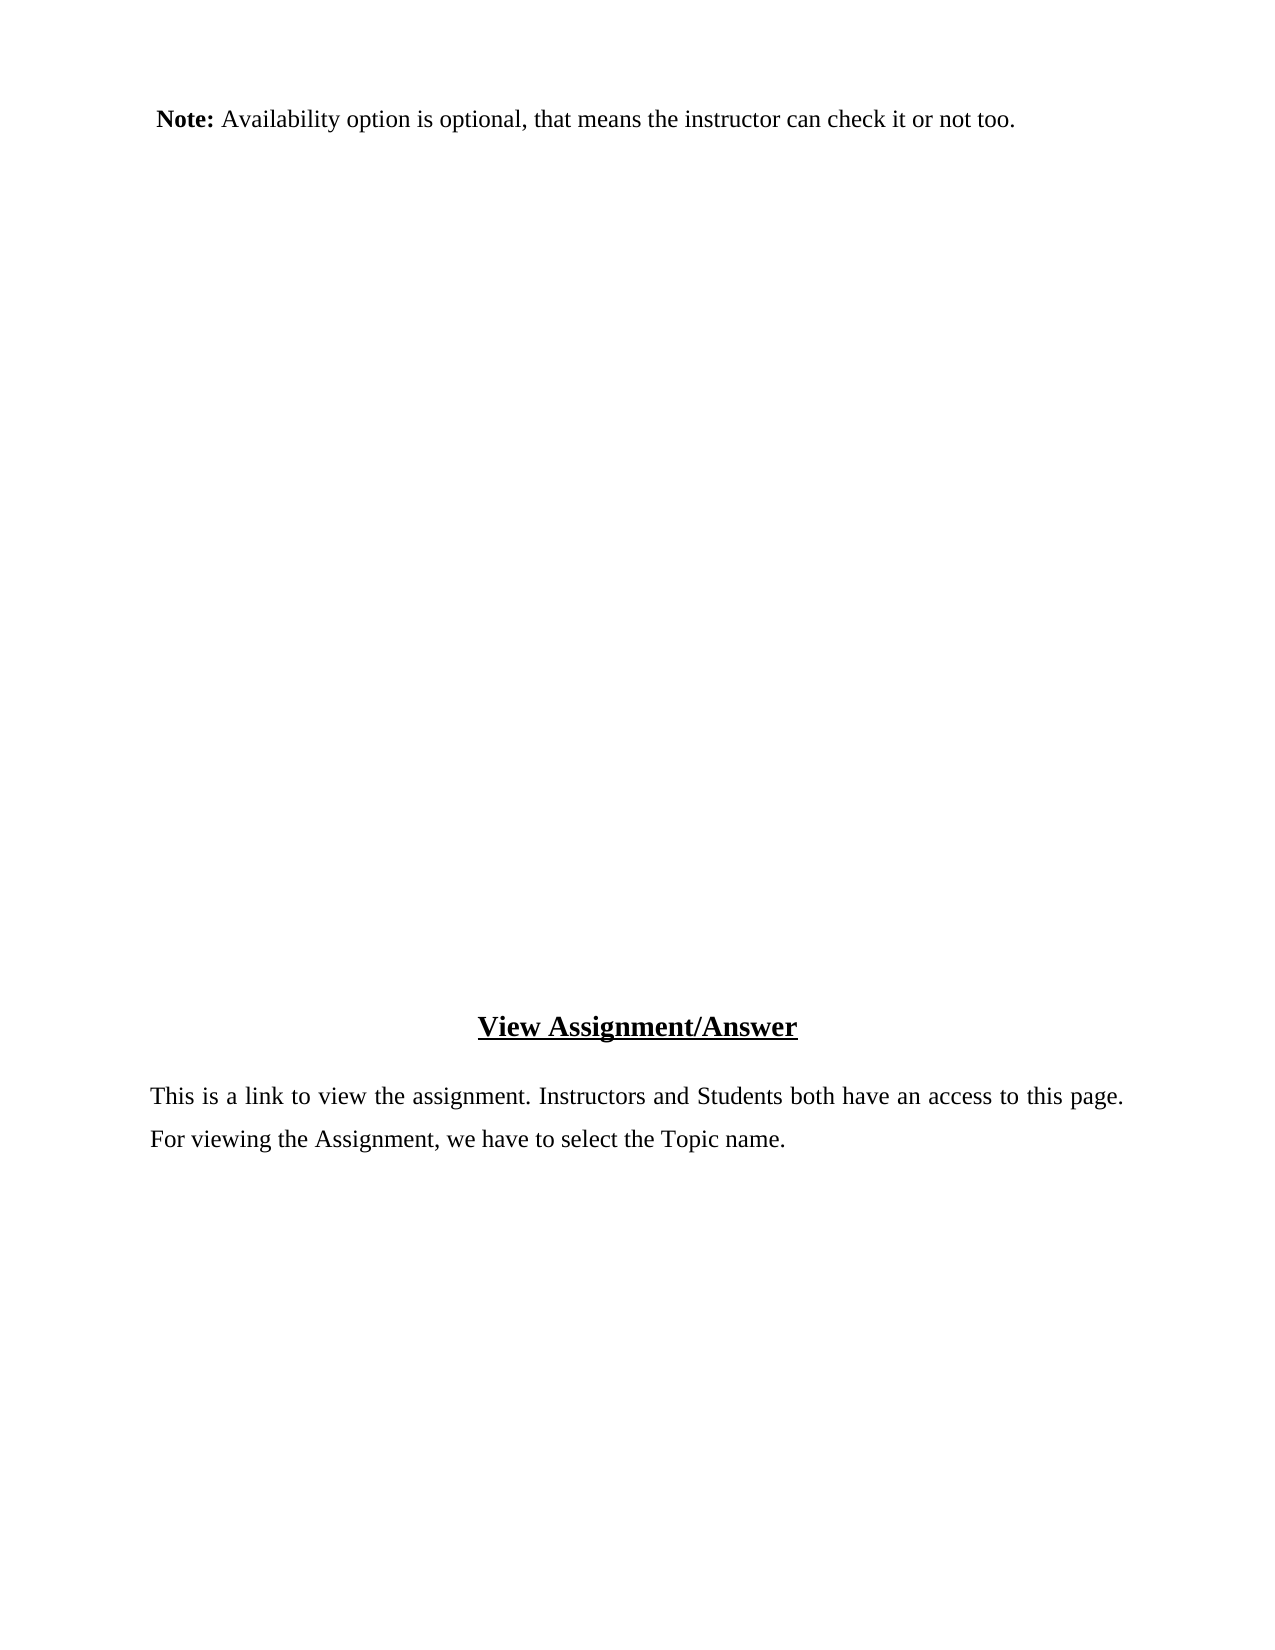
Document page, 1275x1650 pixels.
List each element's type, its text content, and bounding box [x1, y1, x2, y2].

text Note: Availability option is optional, that means the instructor can check it or not too. [150, 75, 1125, 132]
text View Assignment/Answer [150, 1009, 1125, 1043]
text This is a link to view the assignment. Instructors and Students both have an access to this page. For viewing the Assignment, we have to select the Topic name. [150, 1081, 1125, 1153]
